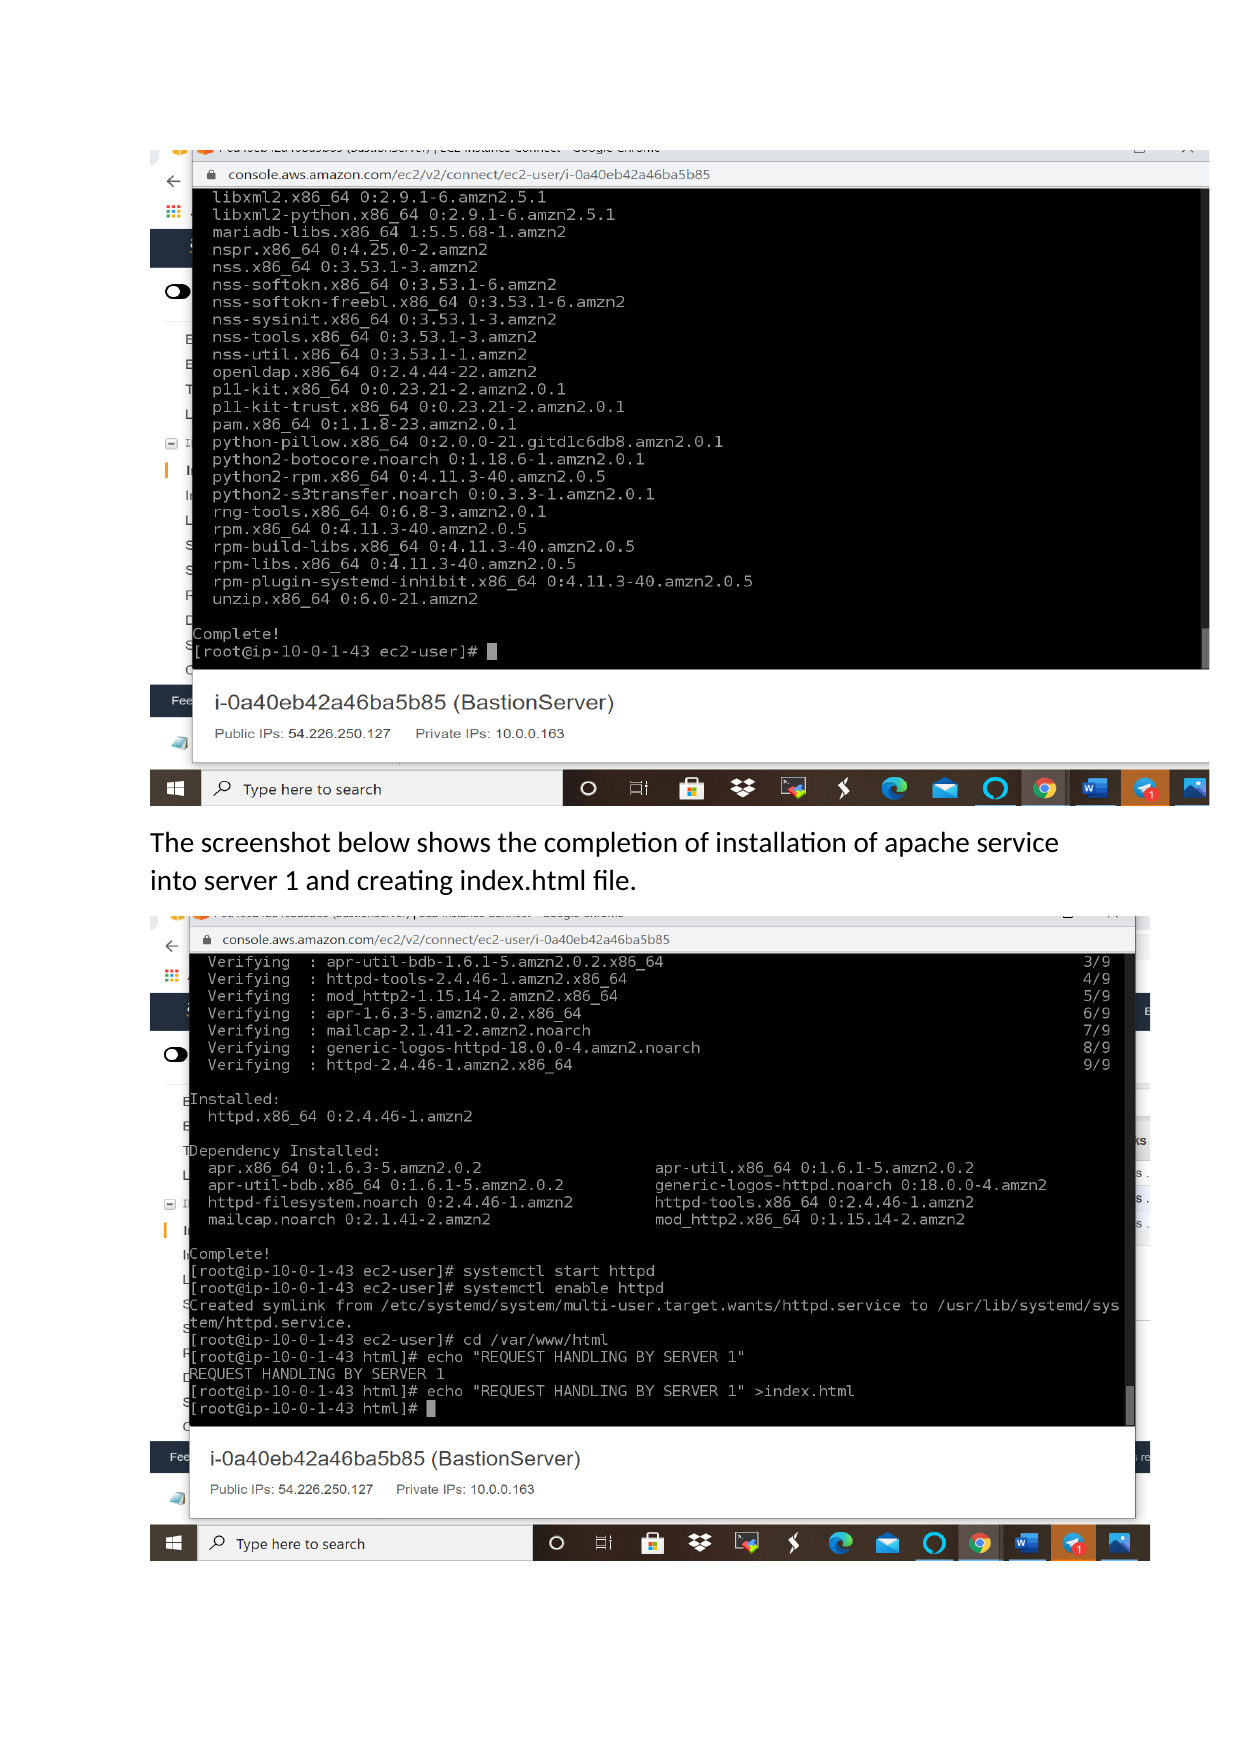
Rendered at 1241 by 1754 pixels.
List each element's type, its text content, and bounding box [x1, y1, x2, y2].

text The screenshot below shows the completion of installation of apache service into server 1 and creating index.html file. [150, 824, 1090, 897]
